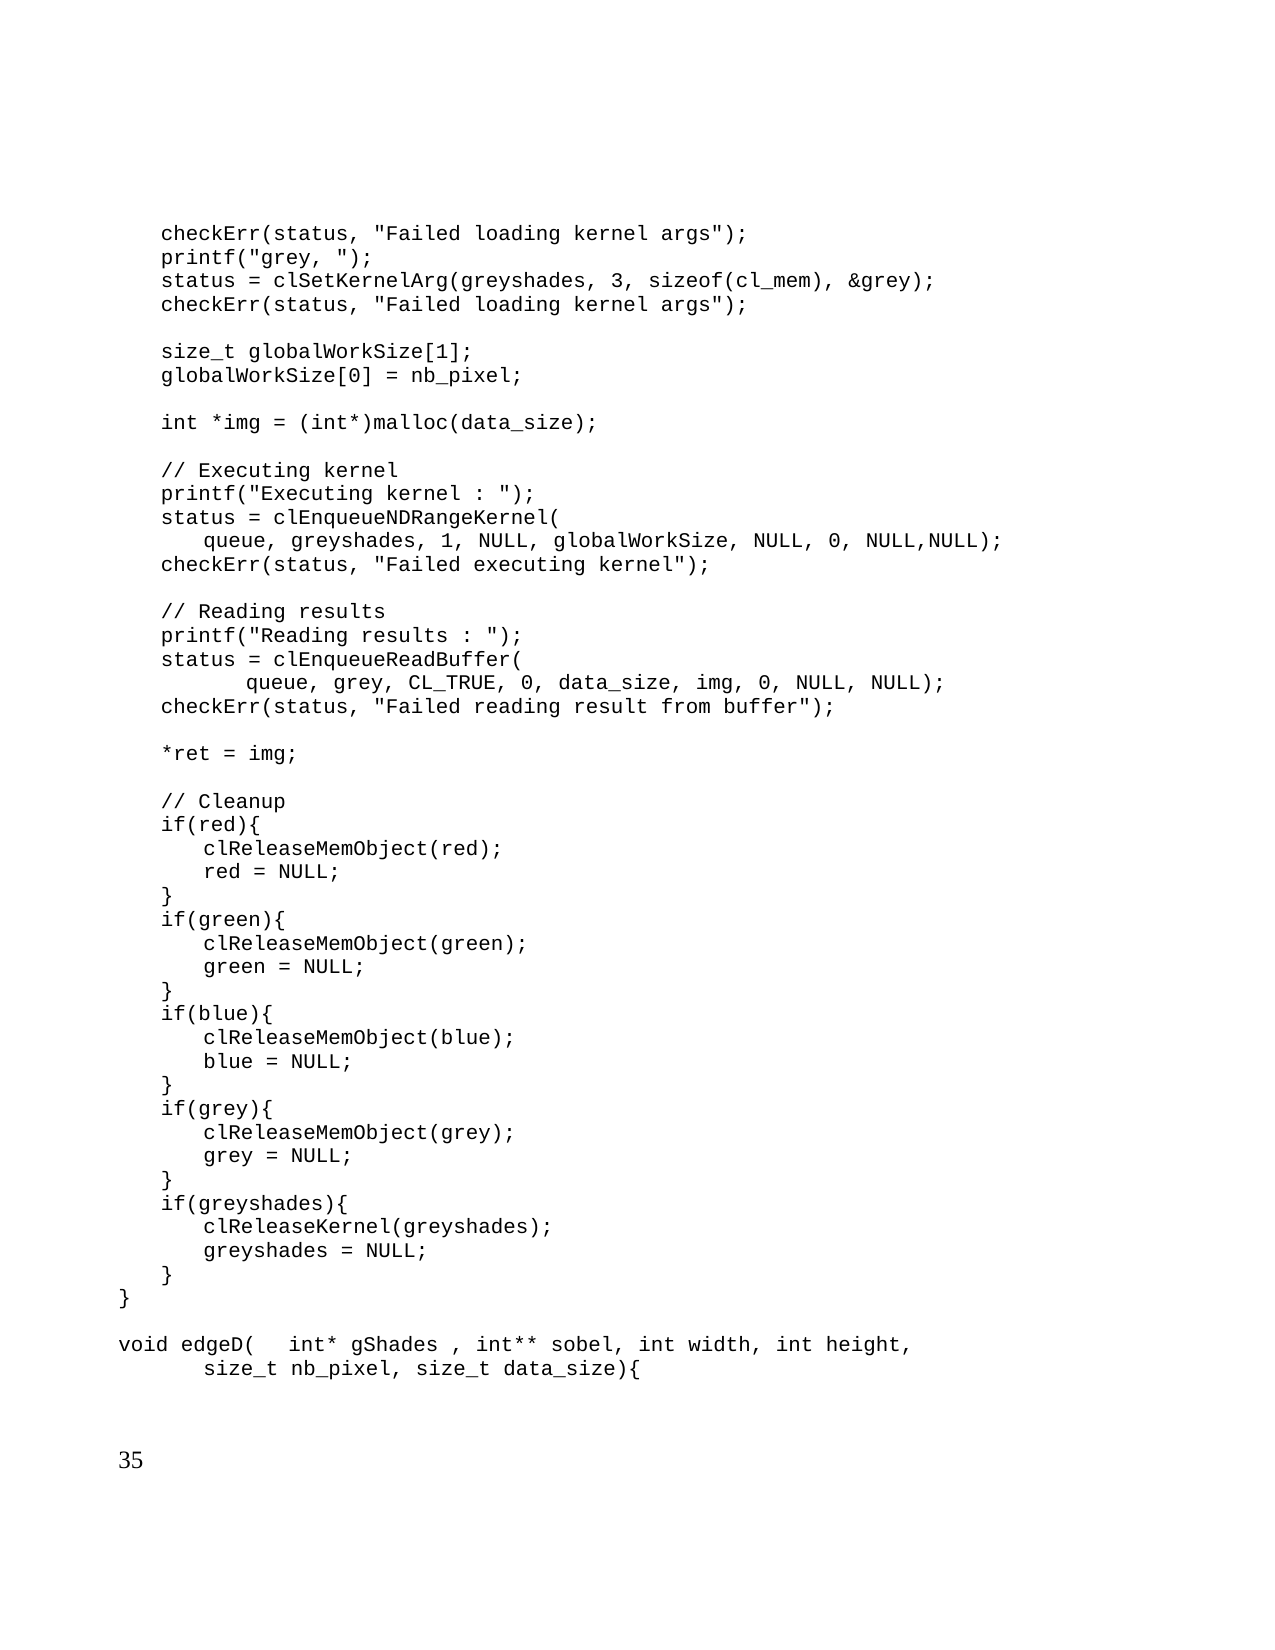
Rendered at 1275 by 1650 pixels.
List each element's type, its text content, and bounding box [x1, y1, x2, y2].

text if(blue){ [118, 1003, 1157, 1027]
text printf("grey, "); [118, 247, 1157, 270]
text } [118, 1074, 1157, 1098]
text clReleaseMemObject(red); [118, 838, 1157, 862]
text if(green){ [118, 909, 1157, 932]
text } [118, 1263, 1157, 1287]
text queue, greyshades, 1, NULL, globalWorkSize, NULL, 0, NULL,NULL); [118, 531, 1157, 554]
text grey = NULL; [118, 1145, 1157, 1169]
text checkErr(status, "Failed loading kernel args"); [118, 294, 1157, 318]
text *ret = img; [118, 743, 1157, 767]
text // Cleanup [118, 791, 1157, 814]
text size_t globalWorkSize[1]; [118, 341, 1157, 365]
text } [118, 1287, 1157, 1311]
text blue = NULL; [118, 1051, 1157, 1074]
text clReleaseMemObject(grey); [118, 1122, 1157, 1145]
text int *img = (int*)malloc(data_size); [118, 412, 1157, 436]
text if(grey){ [118, 1098, 1157, 1122]
text printf("Reading results : "); [118, 625, 1157, 649]
text greyshades = NULL; [118, 1240, 1157, 1263]
text // Executing kernel [118, 459, 1157, 483]
text checkErr(status, "Failed reading result from buffer"); [118, 696, 1157, 720]
text size_t nb_pixel, size_t data_size){ [118, 1358, 1157, 1382]
text checkErr(status, "Failed executing kernel"); [118, 554, 1157, 578]
text clReleaseMemObject(blue); [118, 1027, 1157, 1051]
text checkErr(status, "Failed loading kernel args"); [118, 223, 1157, 247]
text green = NULL; [118, 956, 1157, 980]
text status = clEnqueueReadBuffer( [118, 649, 1157, 672]
text if(red){ [118, 814, 1157, 838]
text printf("Executing kernel : "); [118, 483, 1157, 507]
text status = clSetKernelArg(greyshades, 3, sizeof(cl_mem), &grey); [118, 270, 1157, 294]
text clReleaseMemObject(green); [118, 932, 1157, 956]
text globalWorkSize[0] = nb_pixel; [118, 365, 1157, 389]
text // Reading results [118, 601, 1157, 625]
text clReleaseKernel(greyshades); [118, 1216, 1157, 1240]
text } [118, 980, 1157, 1003]
text queue, grey, CL_TRUE, 0, data_size, img, 0, NULL, NULL); [118, 672, 1157, 696]
text } [118, 1169, 1157, 1193]
text if(greyshades){ [118, 1193, 1157, 1216]
text void edgeD( int* gShades , int** sobel, int width, int height, [118, 1334, 1157, 1358]
text status = clEnqueueNDRangeKernel( [118, 507, 1157, 531]
text red = NULL; [118, 862, 1157, 885]
text } [118, 885, 1157, 909]
